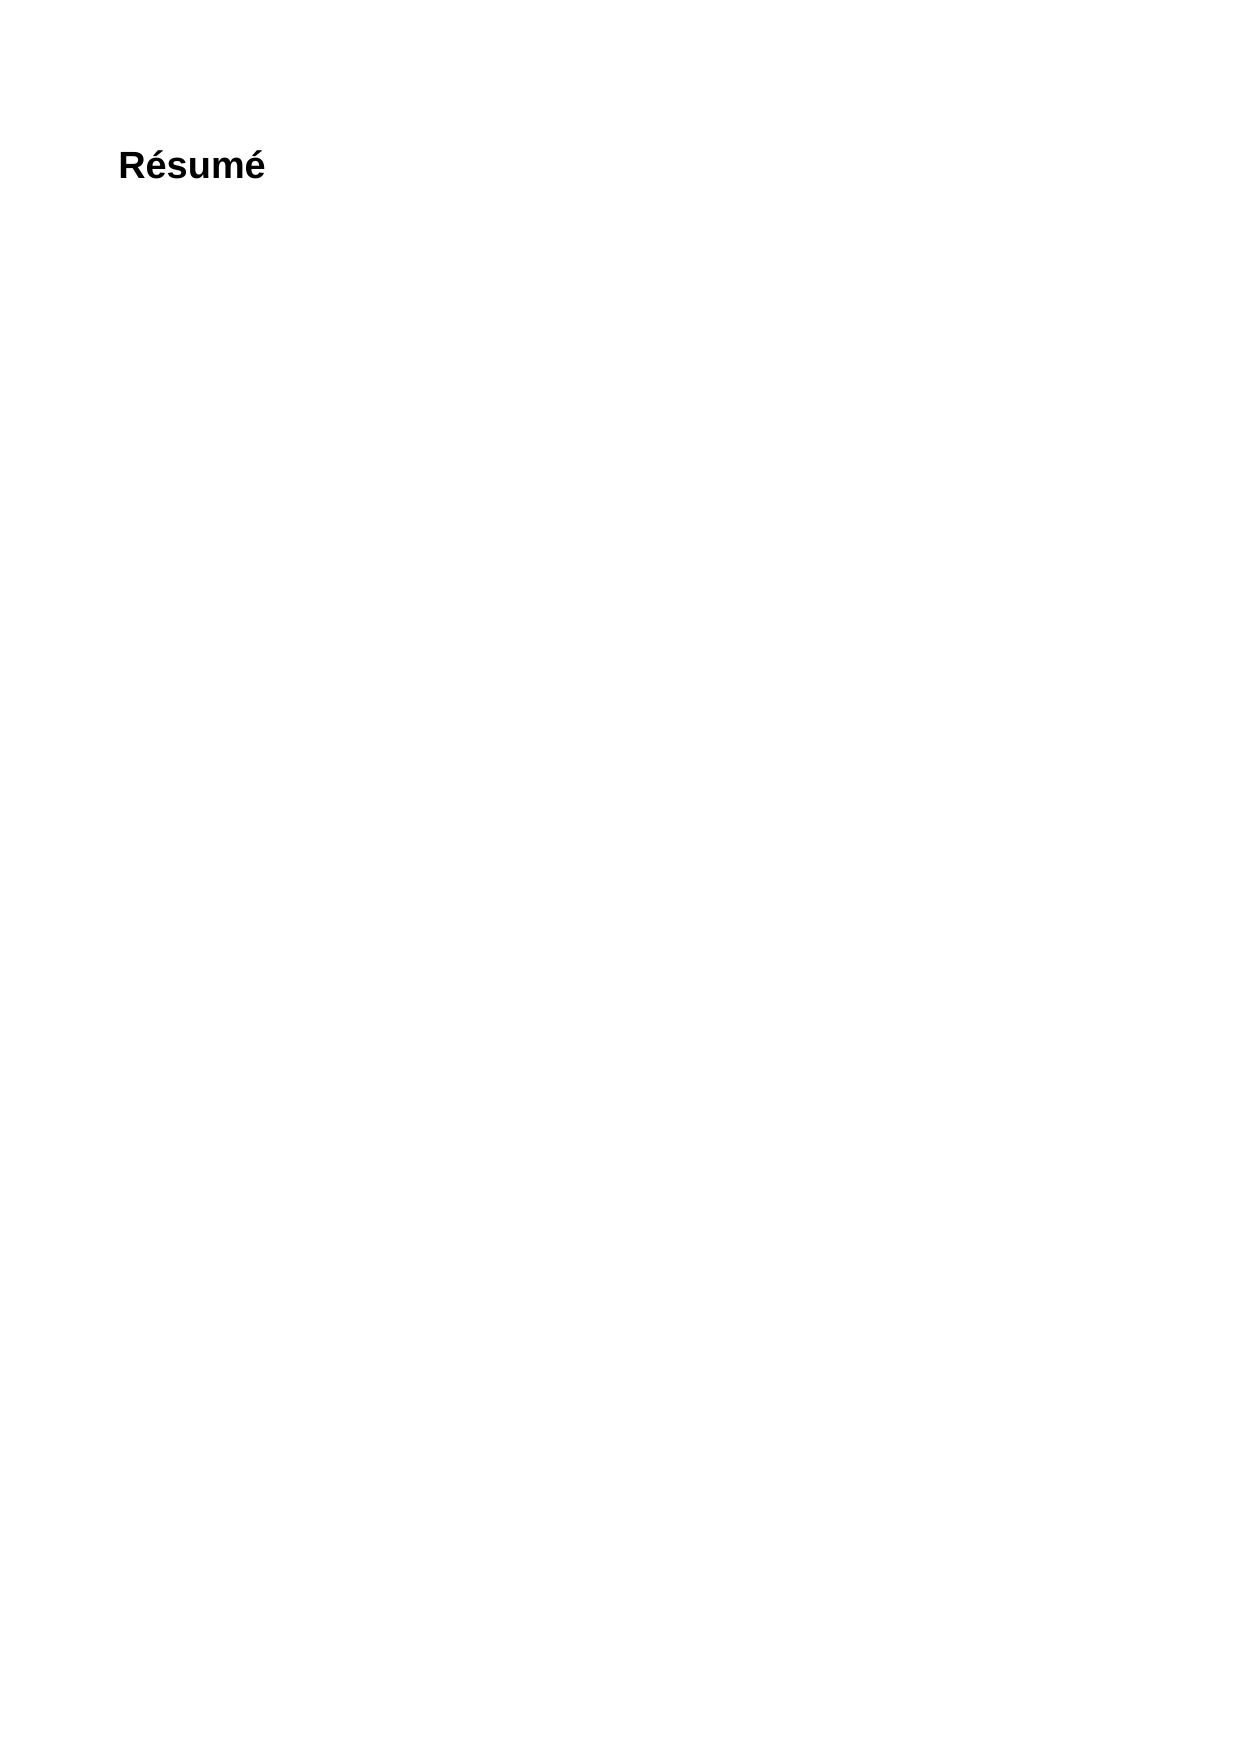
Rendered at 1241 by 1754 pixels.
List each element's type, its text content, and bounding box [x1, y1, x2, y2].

subtitle Résumé [118, 143, 1122, 187]
